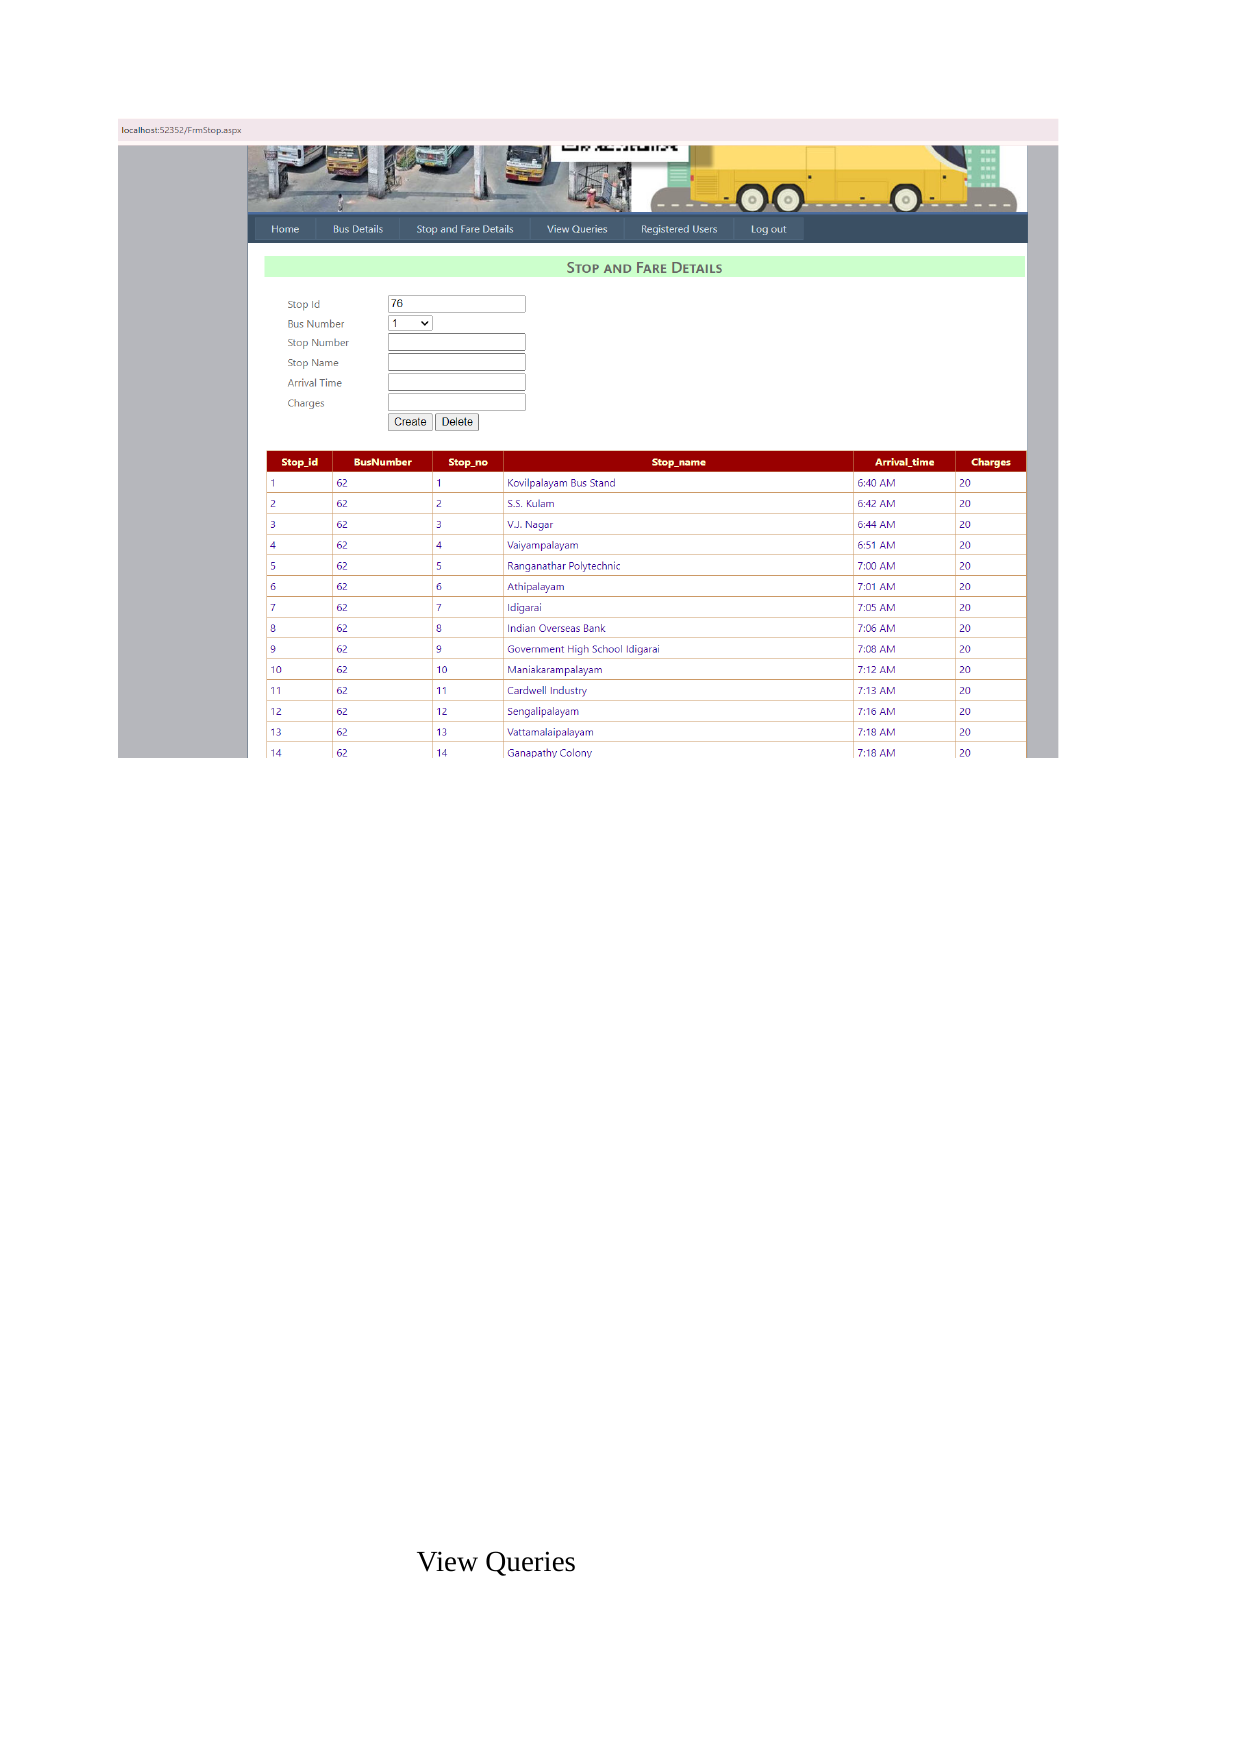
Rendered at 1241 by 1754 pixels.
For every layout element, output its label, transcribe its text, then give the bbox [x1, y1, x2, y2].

text View Queries [118, 1544, 1122, 1577]
picture [118, 118, 1059, 758]
